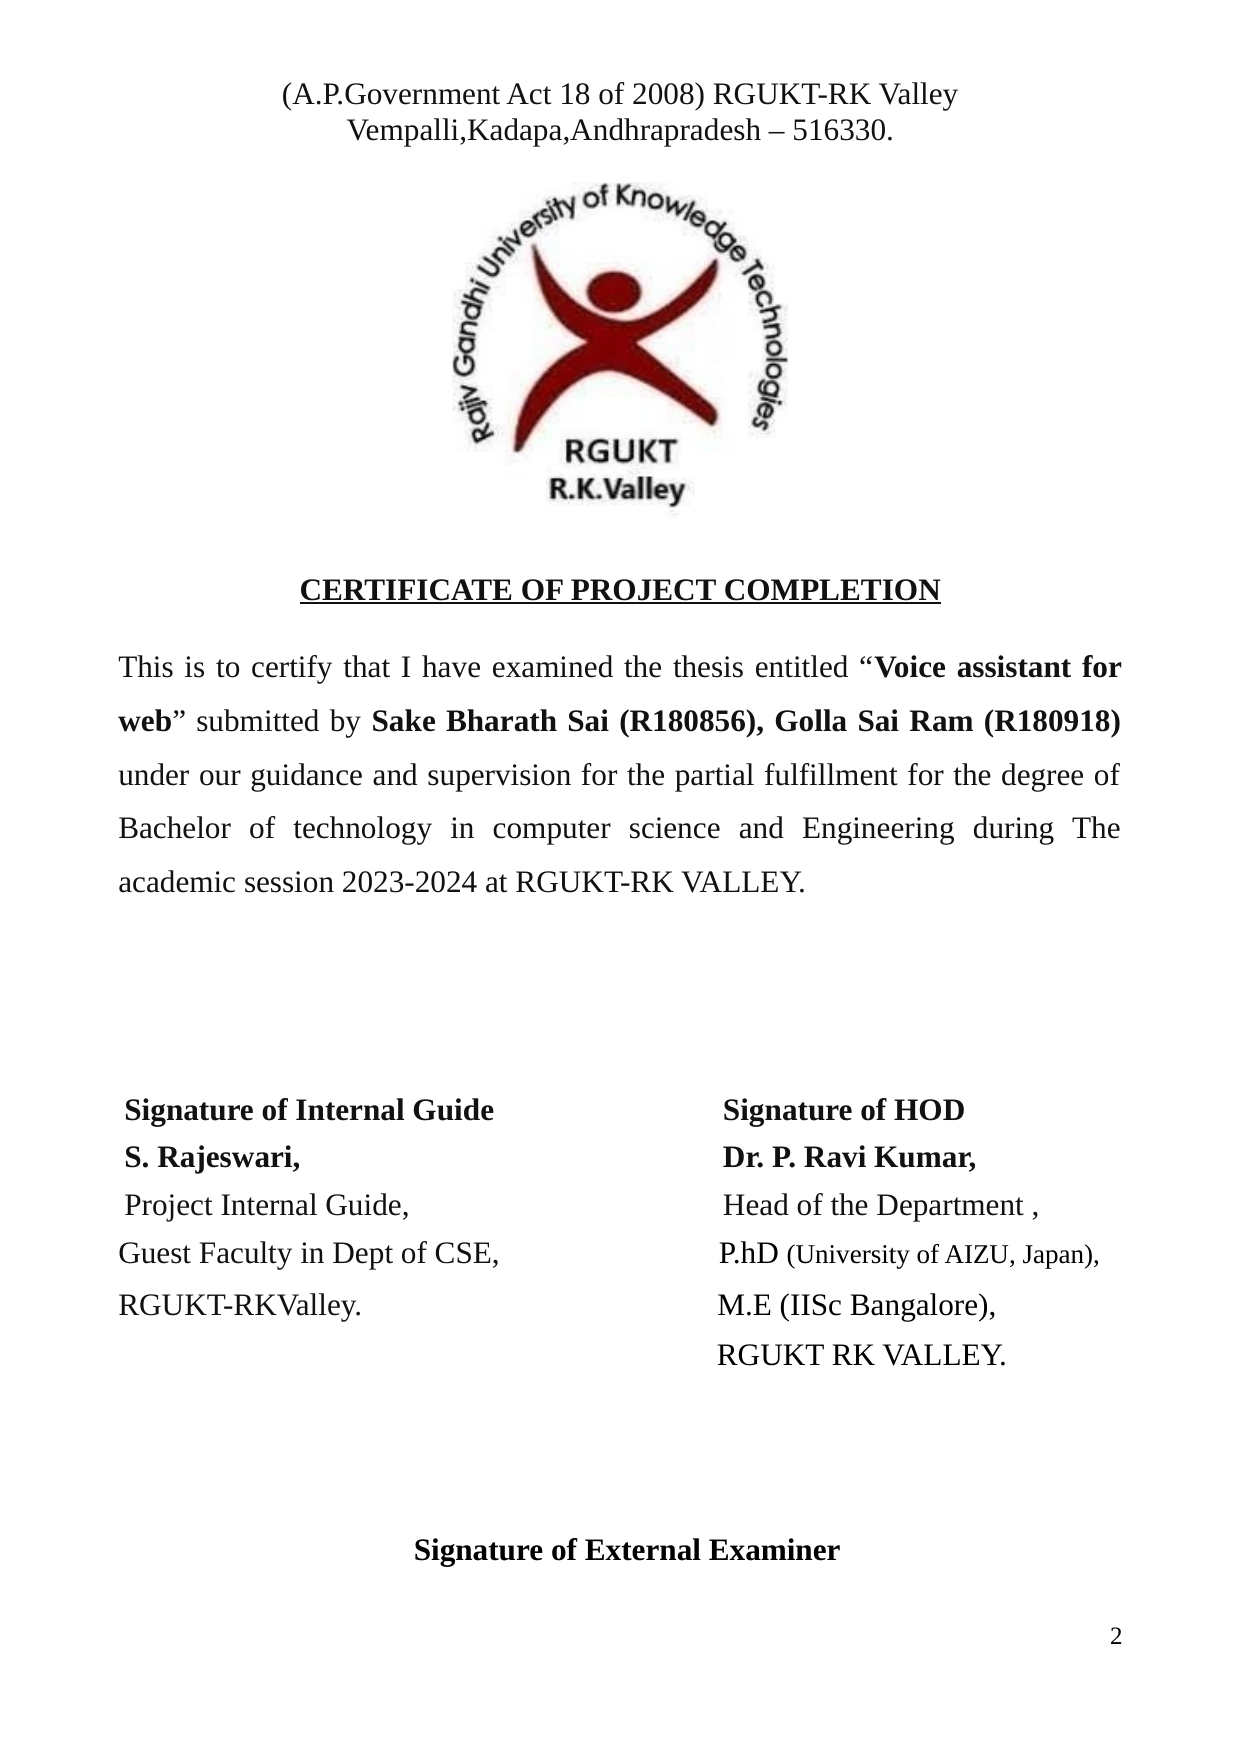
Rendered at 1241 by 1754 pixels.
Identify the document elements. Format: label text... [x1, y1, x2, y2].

text (A.P.Government Act 18 of 2008) RGUKT-RK Valley [118, 75, 1122, 111]
text Vempalli,Kadapa,Andhrapradesh – 516330. [118, 111, 1122, 147]
text S. Rajeswari, Dr. P. Ravi Kumar, [124, 1139, 1116, 1174]
text RGUKT-RKValley. M.E (IISc Bangalore), [118, 1282, 1116, 1325]
text Signature of Internal Guide Signature of HOD [124, 1091, 1116, 1127]
text This is to certify that I have examined the thesis entitled “Voice assistant for web” submitted by Sake Bharath Sai (R180856), Golla Sai Ram (R180918) under our guidance and supervision for the partial fulfillment for the degree of Bachelor of technology in computer science and Engineering during The academic session 2023-2024 at RGUKT-RK VALLEY. [118, 648, 1122, 899]
text CERTIFICATE OF PROJECT COMPLETION [118, 571, 1122, 607]
text Guest Faculty in Dept of CSE, P.hD (University of AIZU, Japan), [118, 1234, 1116, 1270]
text Project Internal Guide, Head of the Department , [124, 1186, 1116, 1222]
text Signature of External Examiner [340, 1532, 1122, 1567]
text RGUKT RK VALLEY. [118, 1337, 1116, 1372]
